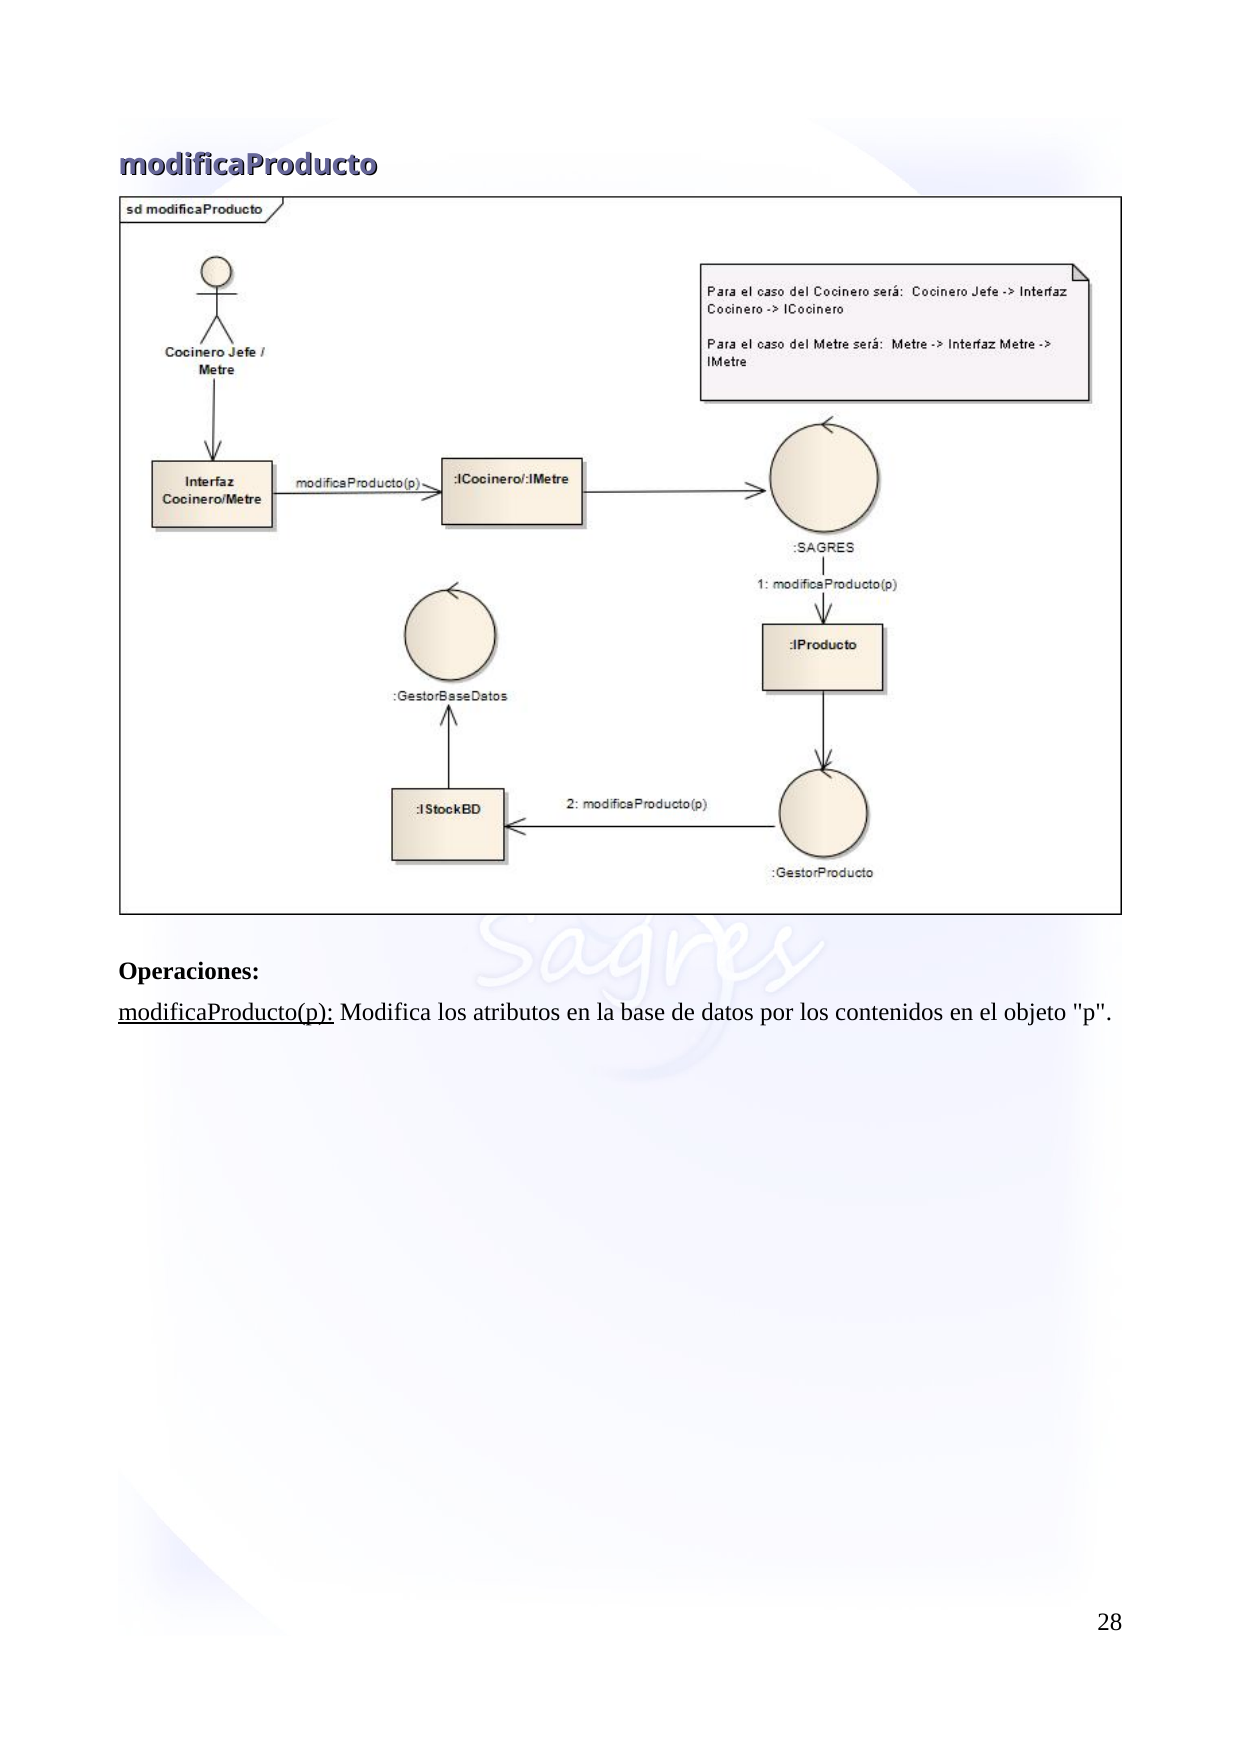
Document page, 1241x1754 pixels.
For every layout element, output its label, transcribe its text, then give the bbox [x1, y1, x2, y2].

picture [118, 985, 1122, 997]
picture [118, 1026, 1122, 1636]
text modificaProducto(p): Modifica los atributos en la base de datos por los contenidos en el objeto "p". [118, 997, 1122, 1026]
picture [118, 183, 1122, 956]
text Operaciones: [118, 956, 1122, 985]
subtitle modificaProducto [118, 143, 1122, 183]
picture [118, 118, 1122, 143]
